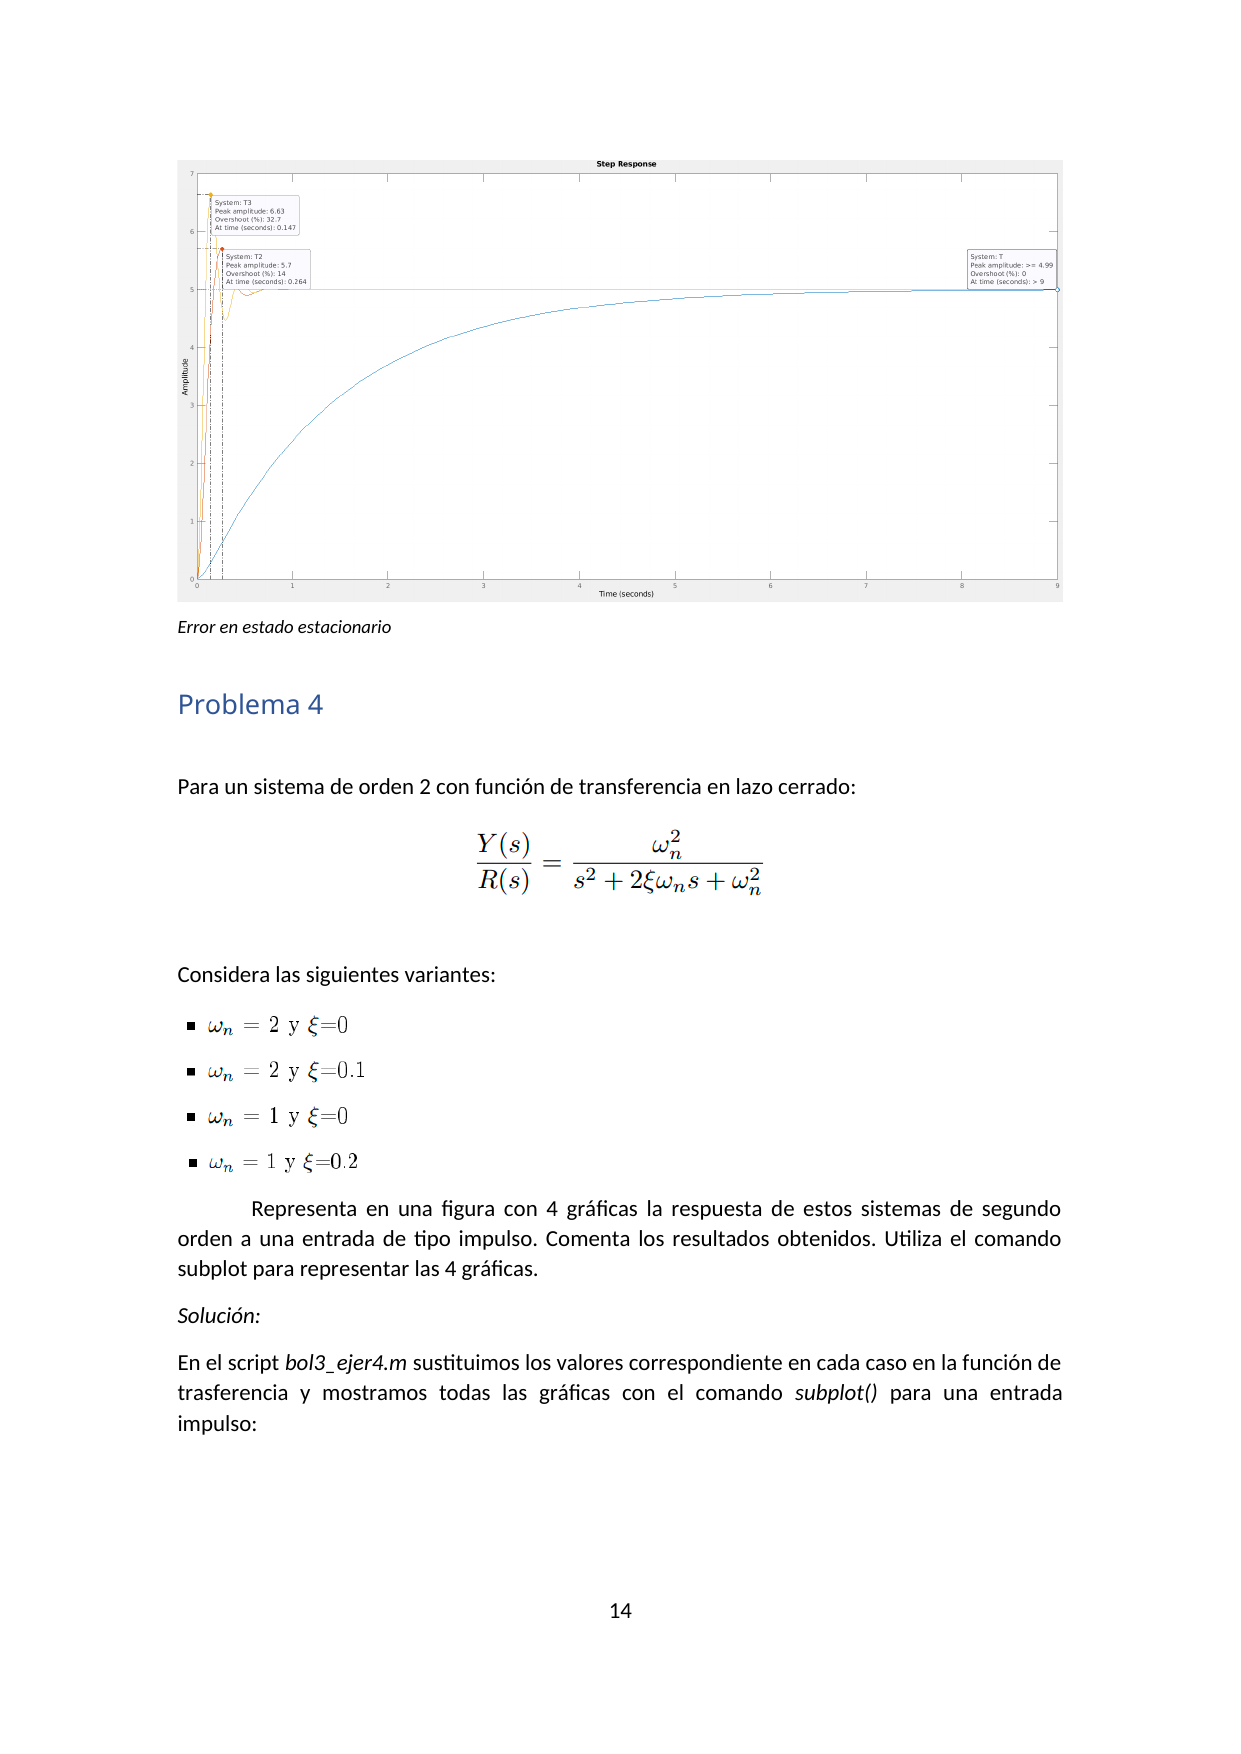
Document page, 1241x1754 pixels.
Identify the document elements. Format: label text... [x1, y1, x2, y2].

text Error en estado estacionario [177, 602, 1063, 639]
picture [177, 160, 1063, 602]
text Solución: [177, 1301, 1063, 1329]
picture [184, 1147, 363, 1178]
text Para un sistema de orden 2 con función de transferencia en lazo cerrado: [177, 772, 1063, 800]
picture [182, 1013, 367, 1132]
text Considera las siguientes variantes: [177, 960, 1063, 988]
text En el script bol3_ejer4.m sustituimos los valores correspondiente en cada caso en la función de trasferencia y mostramos todas las gráficas con el comando subplot() para una entrada impulso: [177, 1348, 1063, 1437]
text Representa en una figura con 4 gráficas la respuesta de estos sistemas de segundo orden a una entrada de tipo impulso. Comenta los resultados obtenidos. Utiliza el comando subplot para representar las 4 gráficas. [177, 1194, 1063, 1282]
picture [465, 819, 775, 915]
subtitle Problema 4 [177, 686, 1063, 722]
